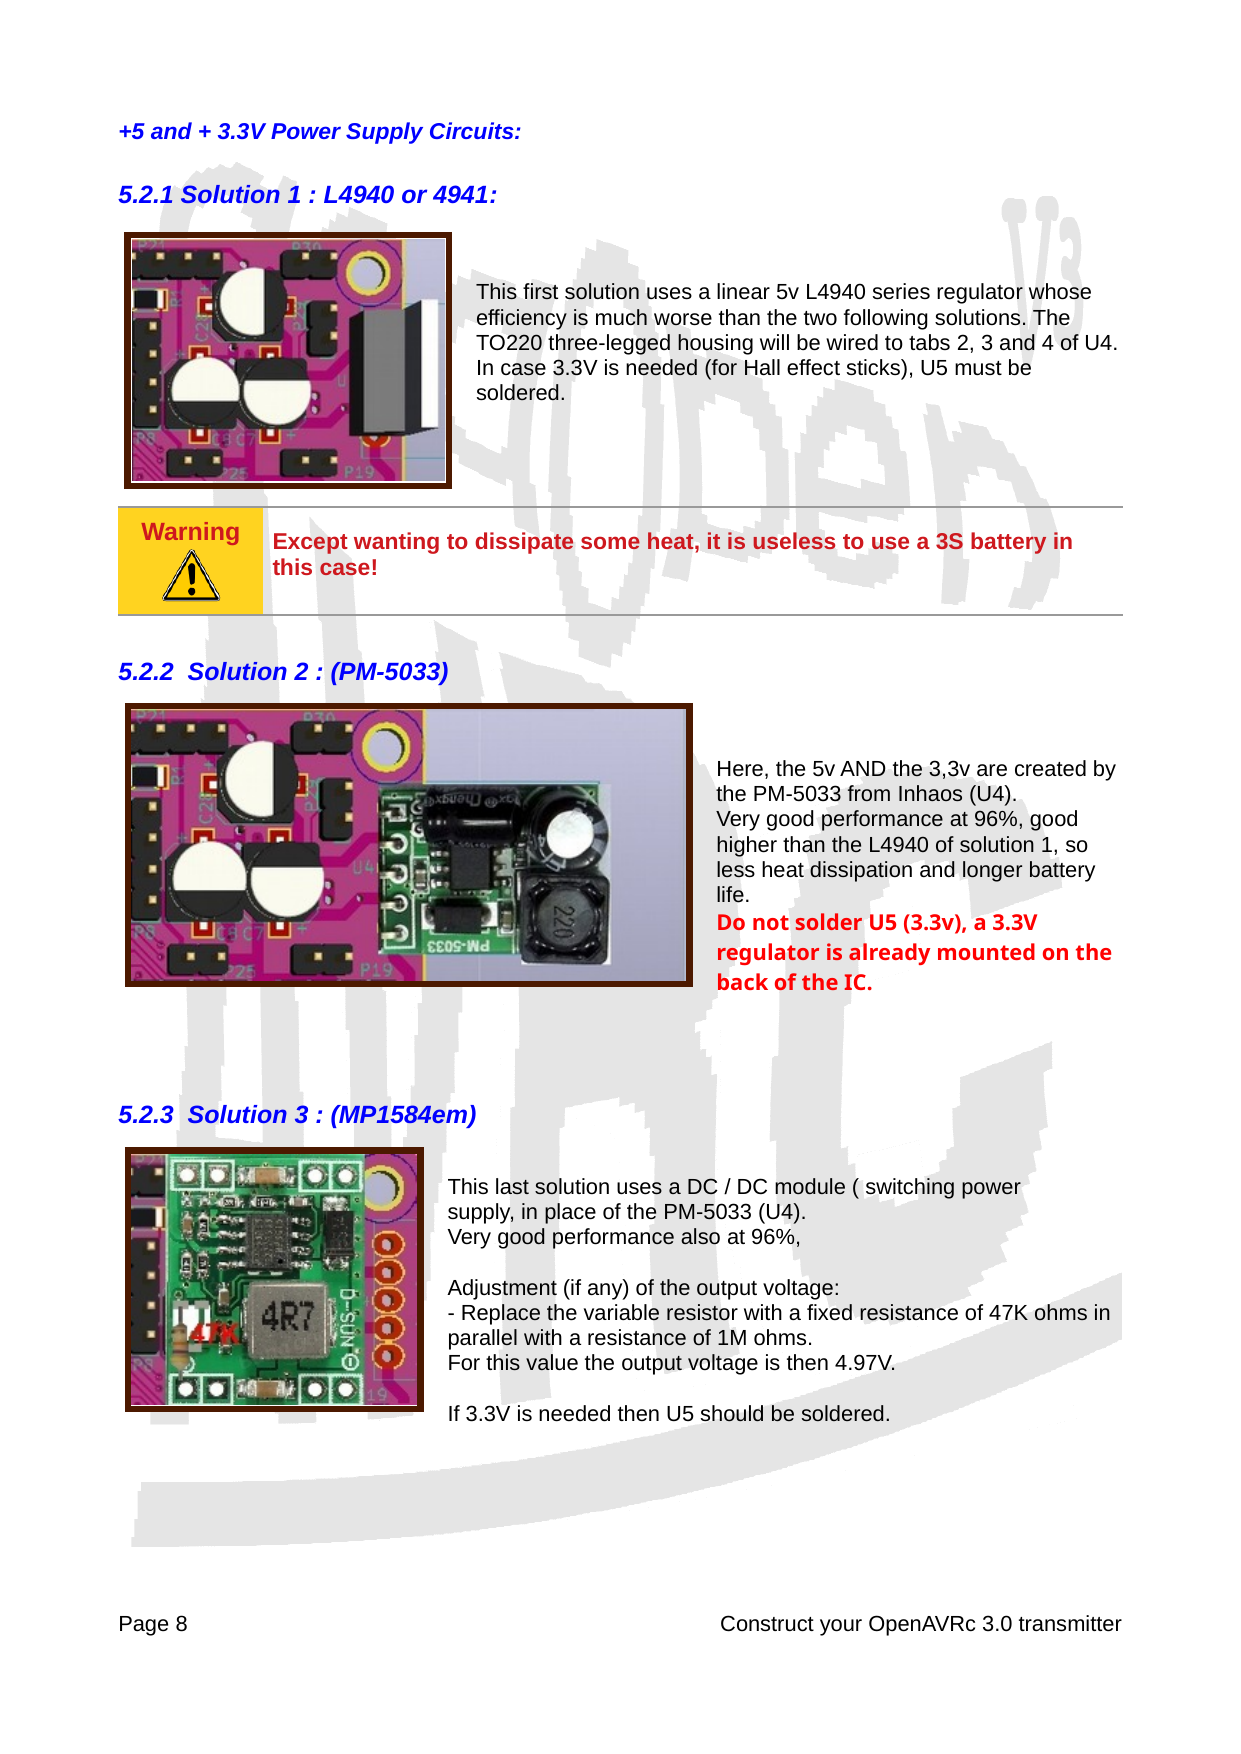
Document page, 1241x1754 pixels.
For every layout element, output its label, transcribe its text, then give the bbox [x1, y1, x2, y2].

text Very good performance also at 96%, [424, 1224, 1122, 1249]
picture [133, 240, 444, 481]
text +5 and + 3.3V Power Supply Circuits: [118, 118, 1122, 144]
text This last solution uses a DC / DC module ( switching power [424, 1174, 1122, 1199]
picture [131, 709, 686, 980]
table_header Except wanting to dissipate some heat, it is useless to use a 3S battery in this case! [264, 508, 1122, 614]
subtitle 5.2.3 Solution 3 : (MP1584em) [118, 1100, 1122, 1128]
picture [131, 1154, 417, 1405]
text Very good performance at 96%, good [693, 806, 1122, 831]
text In case 3.3V is needed (for Hall effect sticks), U5 must be soldered. [452, 355, 1122, 405]
text Here, the 5v AND the 3,3v are created by the PM-5033 from Inhaos (U4). [693, 756, 1122, 806]
subtitle 5.2.2 Solution 2 : (PM-5033) [118, 657, 1122, 685]
table_header Warning [118, 508, 263, 614]
text supply, in place of the PM-5033 (U4). [424, 1199, 1122, 1224]
picture [158, 545, 224, 605]
text For this value the output voltage is then 4.97V. [424, 1350, 1122, 1375]
text Do not solder U5 (3.3v), a 3.3V regulator is already mounted on the back of the IC. [118, 907, 1122, 996]
text Adjustment (if any) of the output voltage: [424, 1274, 1122, 1300]
text - Replace the variable resistor with a fixed resistance of 47K ohms in parallel with a resistance of 1M ohms. [424, 1300, 1122, 1350]
text higher than the L4940 of solution 1, so less heat dissipation and longer battery life. [693, 831, 1122, 907]
subtitle 5.2.1 Solution 1 : L4940 or 4941: [118, 180, 1122, 209]
text If 3.3V is needed then U5 should be soldered. [118, 1401, 1122, 1426]
text This first solution uses a linear 5v L4940 series regulator whose efficiency is much worse than the two following solutions. The TO220 three-legged housing will be wired to tabs 2, 3 and 4 of U4. [452, 279, 1122, 355]
